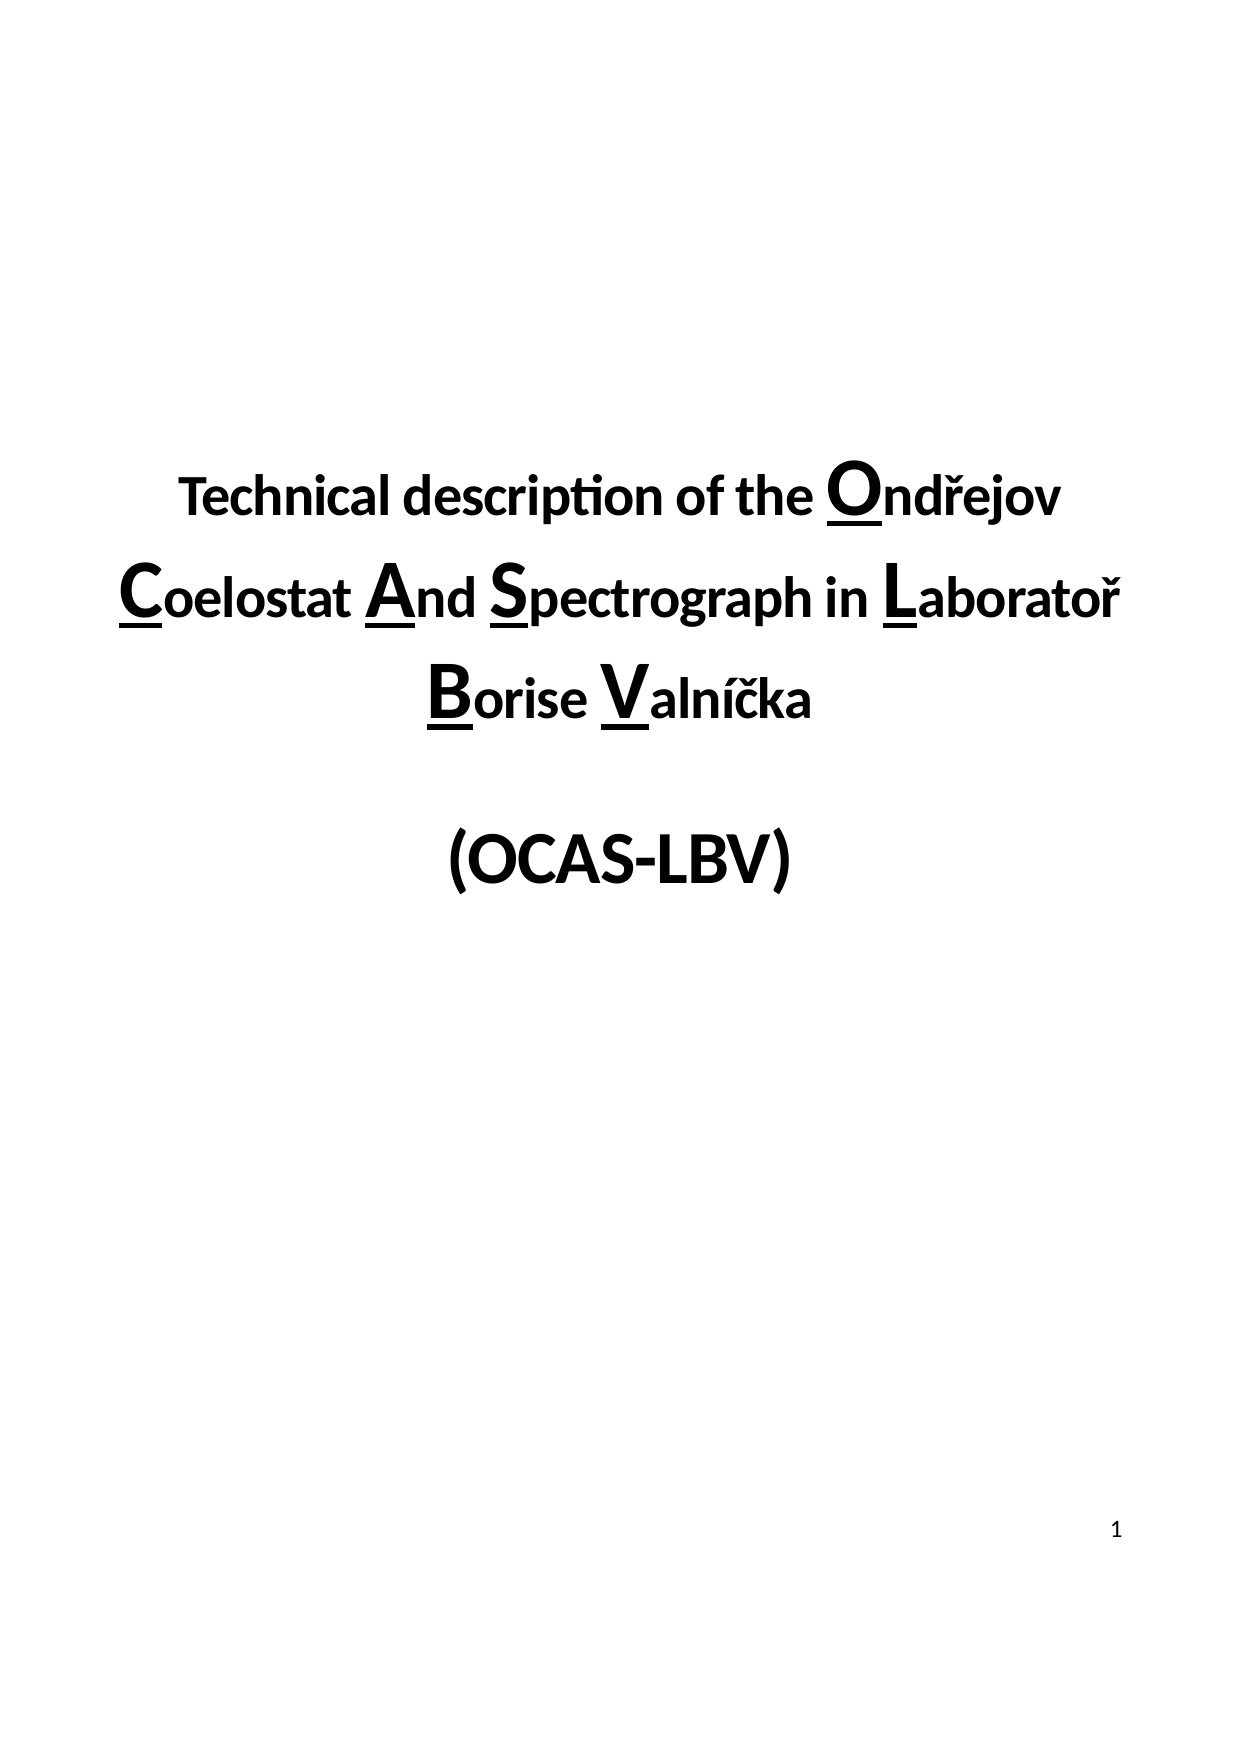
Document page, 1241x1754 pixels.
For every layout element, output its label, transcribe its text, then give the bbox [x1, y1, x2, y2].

title (OCAS-LBV) [118, 811, 1122, 902]
title Technical description of the Ondřejov Coelostat And Spectrograph in Laboratoř Borise Valníčka [118, 434, 1122, 740]
text 1 [118, 1513, 1122, 1543]
